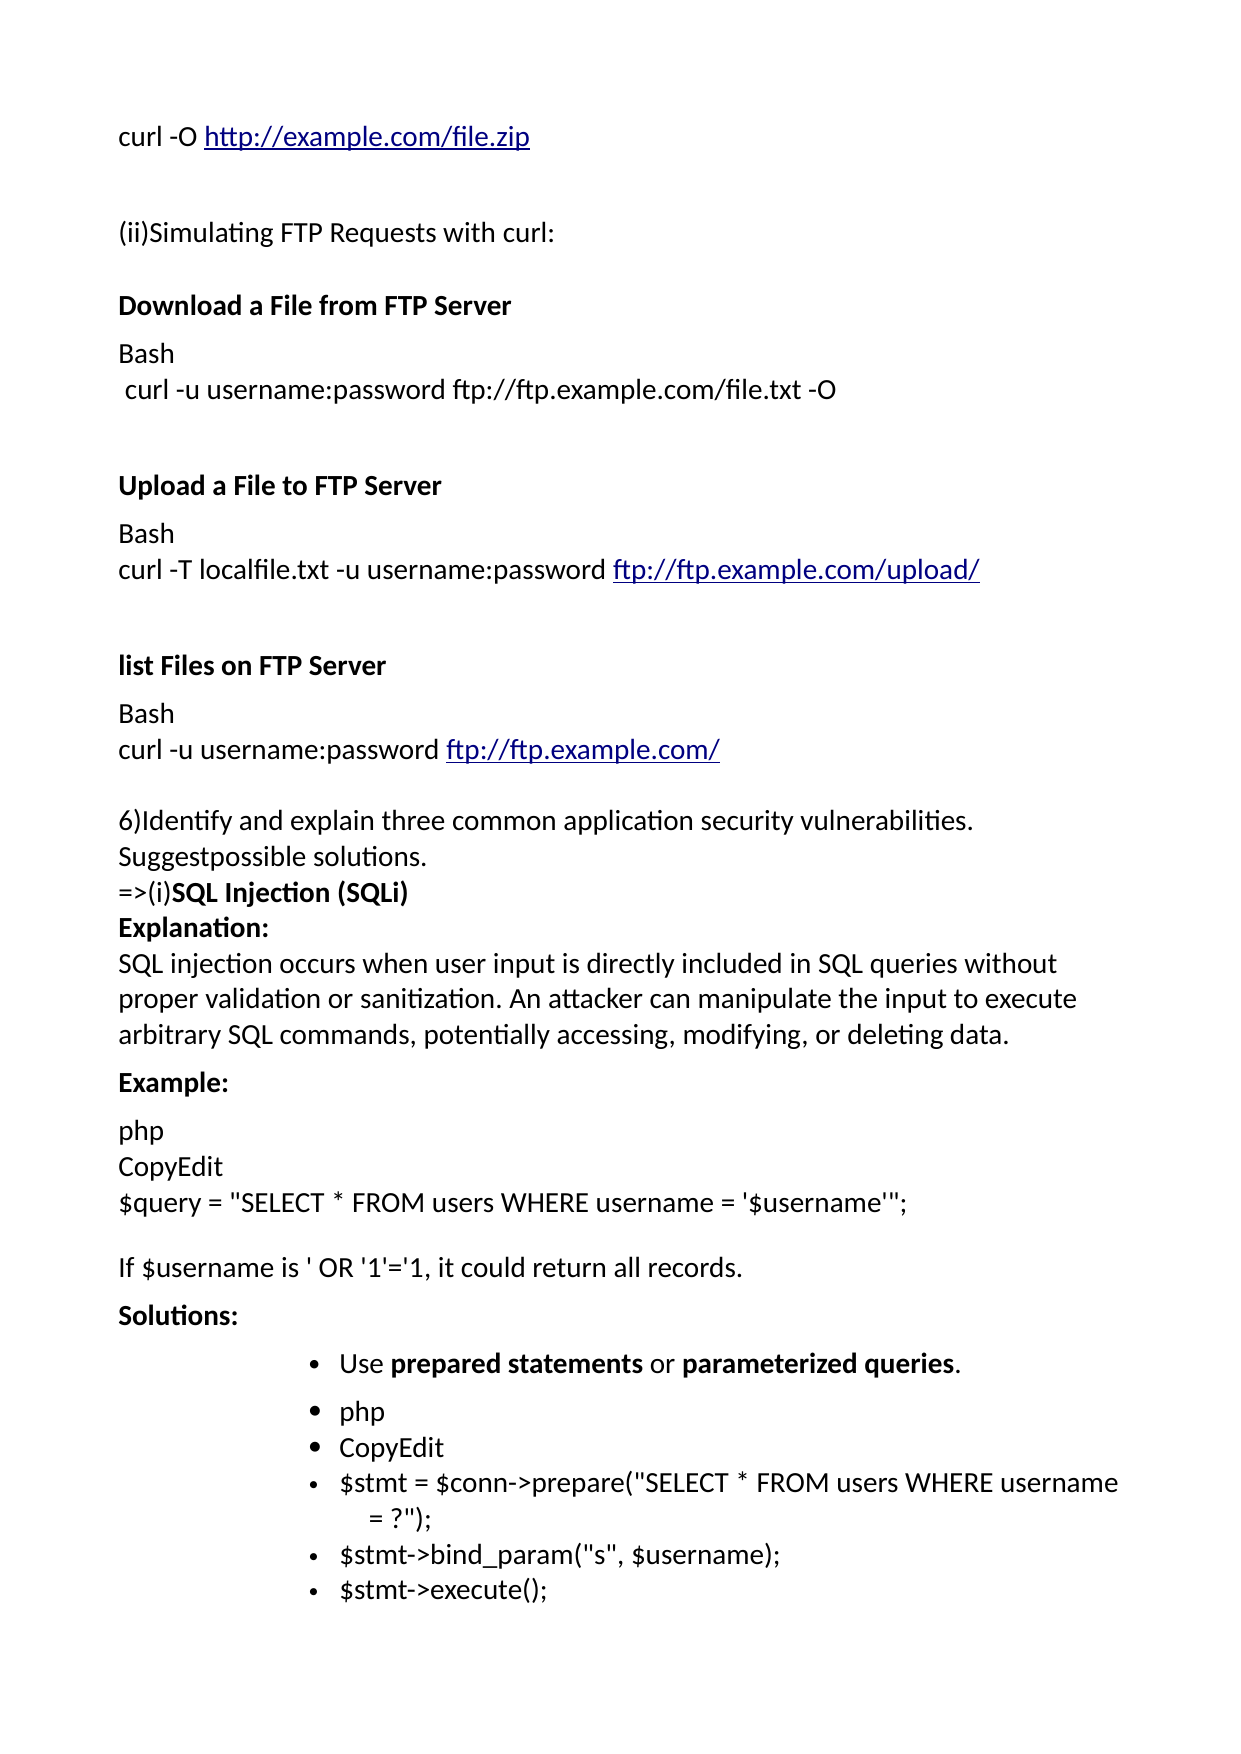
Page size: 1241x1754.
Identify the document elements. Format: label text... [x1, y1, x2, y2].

text Bash [118, 696, 1122, 731]
text CopyEdit [118, 1148, 1122, 1184]
text Bash [118, 516, 1122, 551]
text Solutions: [118, 1297, 1122, 1333]
text $query = "SELECT * FROM users WHERE username = '$username'"; [118, 1184, 1122, 1219]
list $stmt = $conn->prepare("SELECT * FROM users WHERE username = ?"); [310, 1464, 1122, 1536]
text php [118, 1112, 1122, 1148]
text 6)Identify and explain three common application security vulnerabilities. Suggestpossible solutions. [118, 802, 1122, 874]
text curl -u username:password ftp://ftp.example.com/ [118, 731, 1122, 767]
subtitle (ii)Simulating FTP Requests with curl: [118, 214, 1122, 250]
list CopyEdit [310, 1429, 1122, 1464]
text curl -T localfile.txt -u username:password ftp://ftp.example.com/upload/ [118, 551, 1122, 587]
text If $username is ' OR '1'='1, it could return all records. [118, 1249, 1122, 1284]
text curl -O http://example.com/file.zip [118, 118, 1122, 154]
subtitle Download a File from FTP Server [118, 287, 1122, 323]
list Use prepared statements or parameterized queries. [310, 1345, 1122, 1381]
list $stmt->bind_param("s", $username); [310, 1536, 1122, 1571]
subtitle Upload a File to FTP Server [118, 467, 1122, 503]
text Bash [118, 336, 1122, 371]
subtitle list Files on FTP Server [118, 647, 1122, 683]
text Example: [118, 1064, 1122, 1100]
text curl -u username:password ftp://ftp.example.com/file.txt -O [118, 371, 1122, 407]
list php [310, 1393, 1122, 1429]
text Explanation: SQL injection occurs when user input is directly included in SQL queries without proper validation or sanitization. An attacker can manipulate the input to execute arbitrary SQL commands, potentially accessing, modifying, or deleting data. [118, 909, 1122, 1052]
list $stmt->execute(); [310, 1571, 1122, 1607]
text =>(i)SQL Injection (SQLi) [118, 874, 1122, 909]
